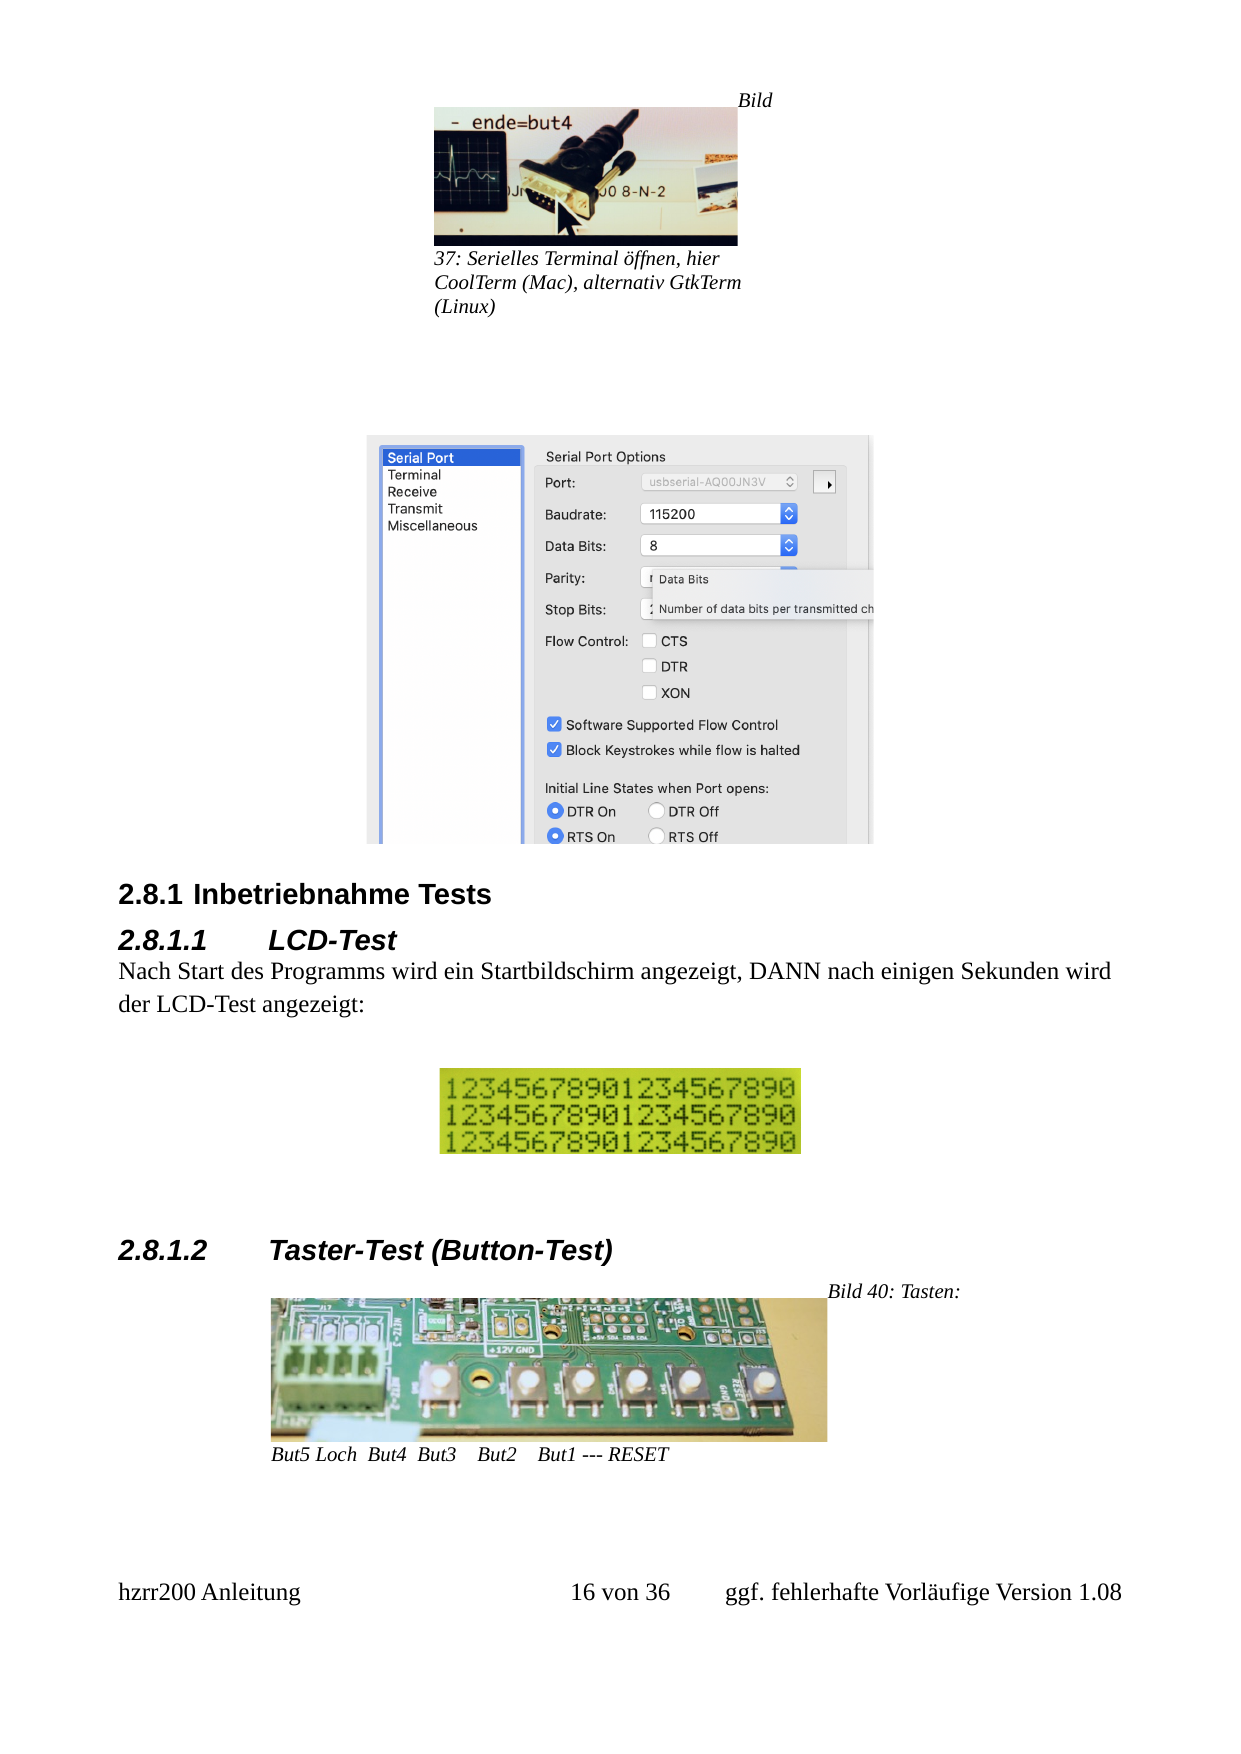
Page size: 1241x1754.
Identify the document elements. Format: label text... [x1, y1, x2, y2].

text Bild 40: Tasten: But5 Loch But4 But3 But2 But1 --- RESET [271, 1279, 969, 1466]
picture [270, 1298, 828, 1442]
subtitle LCD-Test [118, 923, 1122, 956]
text Bild 39: LCD-Test [439, 1049, 801, 1068]
picture [439, 1068, 801, 1154]
text Bild 38: Einstellungen für das serielle Terminal [367, 416, 874, 435]
subtitle Taster-Test (Button-Test) [118, 1233, 1122, 1266]
picture [434, 107, 738, 246]
text Nach Start des Programms wird ein Startbildschirm angezeigt, DANN nach einigen Sekunden wird der LCD-Test angezeigt: [118, 956, 1122, 1018]
text Bild 37: Serielles Terminal öffnen, hier CoolTerm (Mac), alternativ GtkTerm (Linux) [434, 87, 806, 318]
picture [366, 435, 874, 844]
subtitle Inbetriebnahme Tests [118, 877, 1122, 910]
